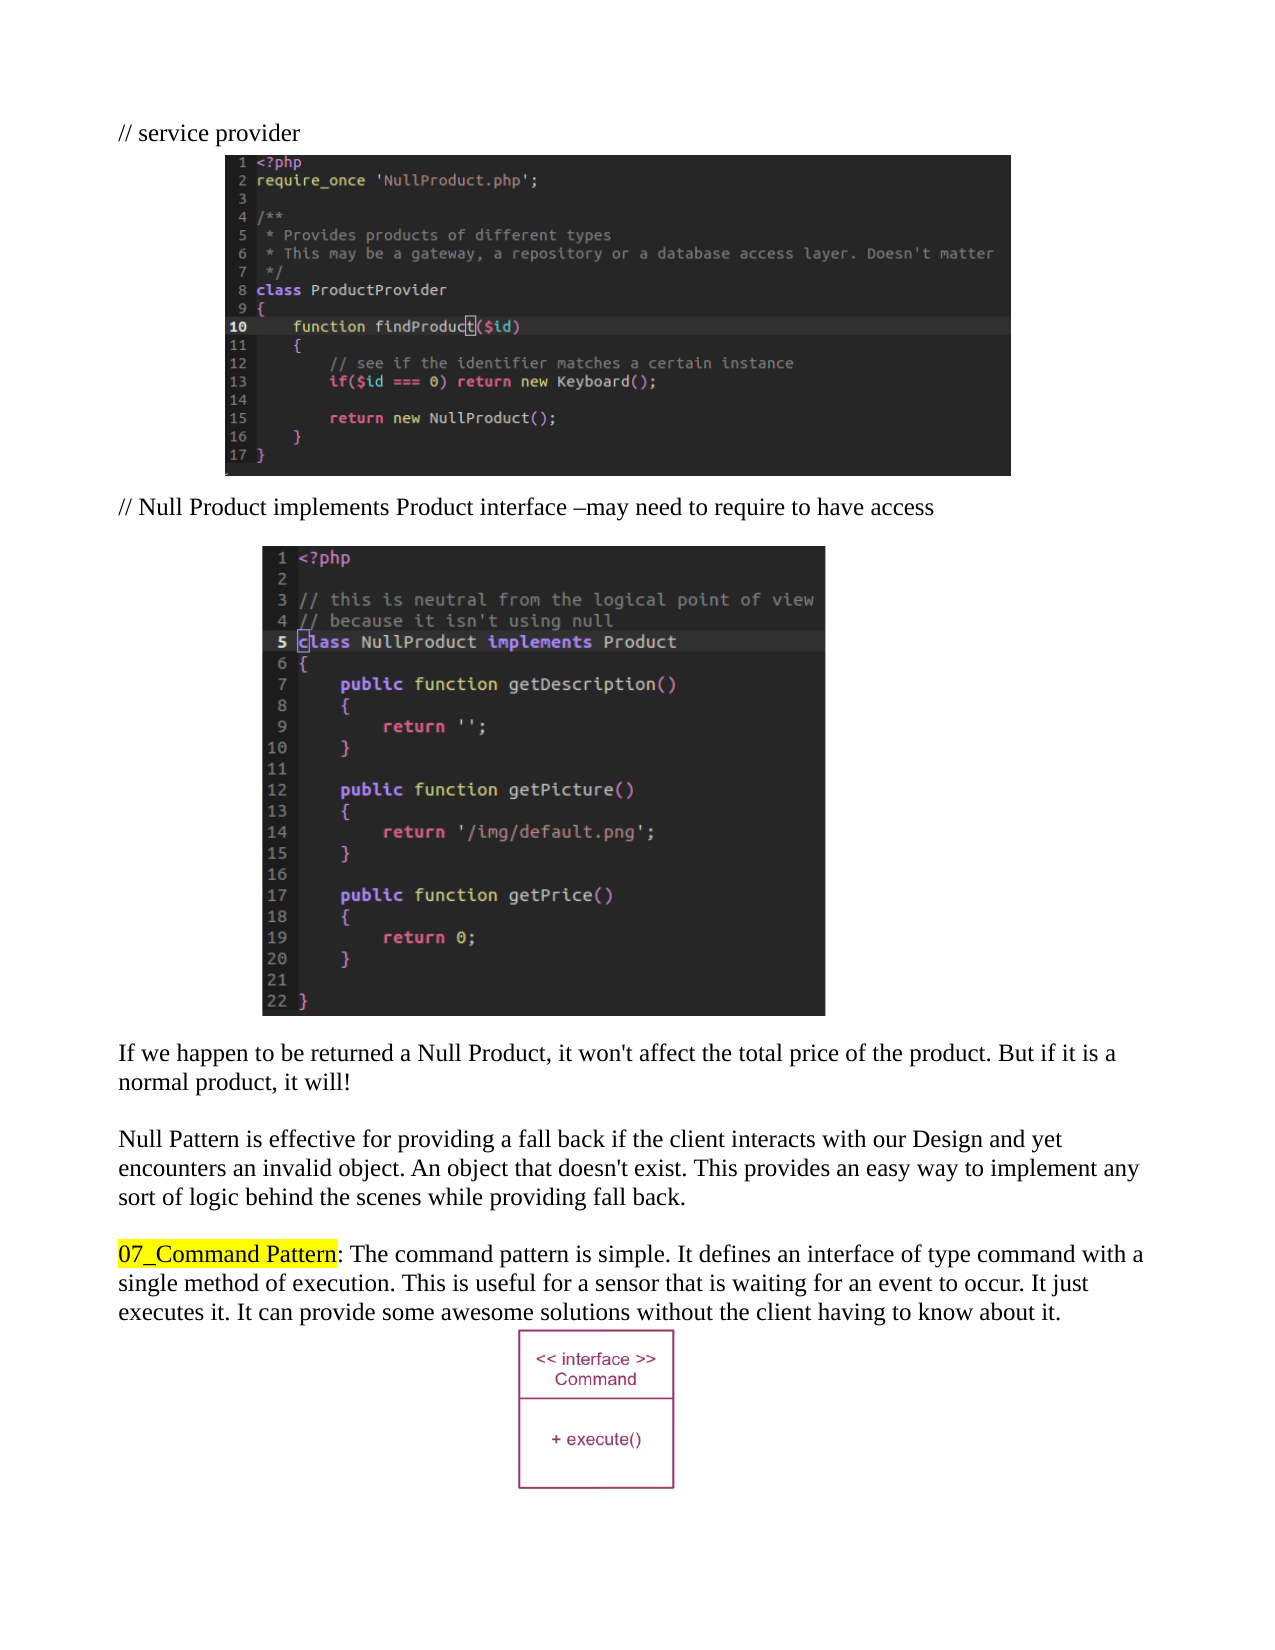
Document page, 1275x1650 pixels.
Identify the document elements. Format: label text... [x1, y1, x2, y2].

picture [508, 1325, 680, 1496]
picture [262, 546, 826, 1016]
text 07_Command Pattern: The command pattern is simple. It defines an interface of type command with a single method of execution. This is useful for a sensor that is waiting for an event to occur. It just executes it. It can provide some awesome solutions without the client having to know about it. [118, 1239, 1157, 1326]
text If we happen to be returned a Null Product, it won't affect the total price of the product. But if it is a normal product, it will! [118, 1038, 1157, 1096]
text Null Pattern is effective for providing a fall back if the client interacts with our Design and yet encounters an invalid object. An object that doesn't exist. This provides an easy way to implement any sort of logic behind the scenes while providing fall back. [118, 1124, 1157, 1211]
picture [225, 155, 1011, 476]
text // Null Product implements Product interface –may need to require to have access [118, 492, 1157, 521]
text // service provider [118, 118, 1157, 147]
